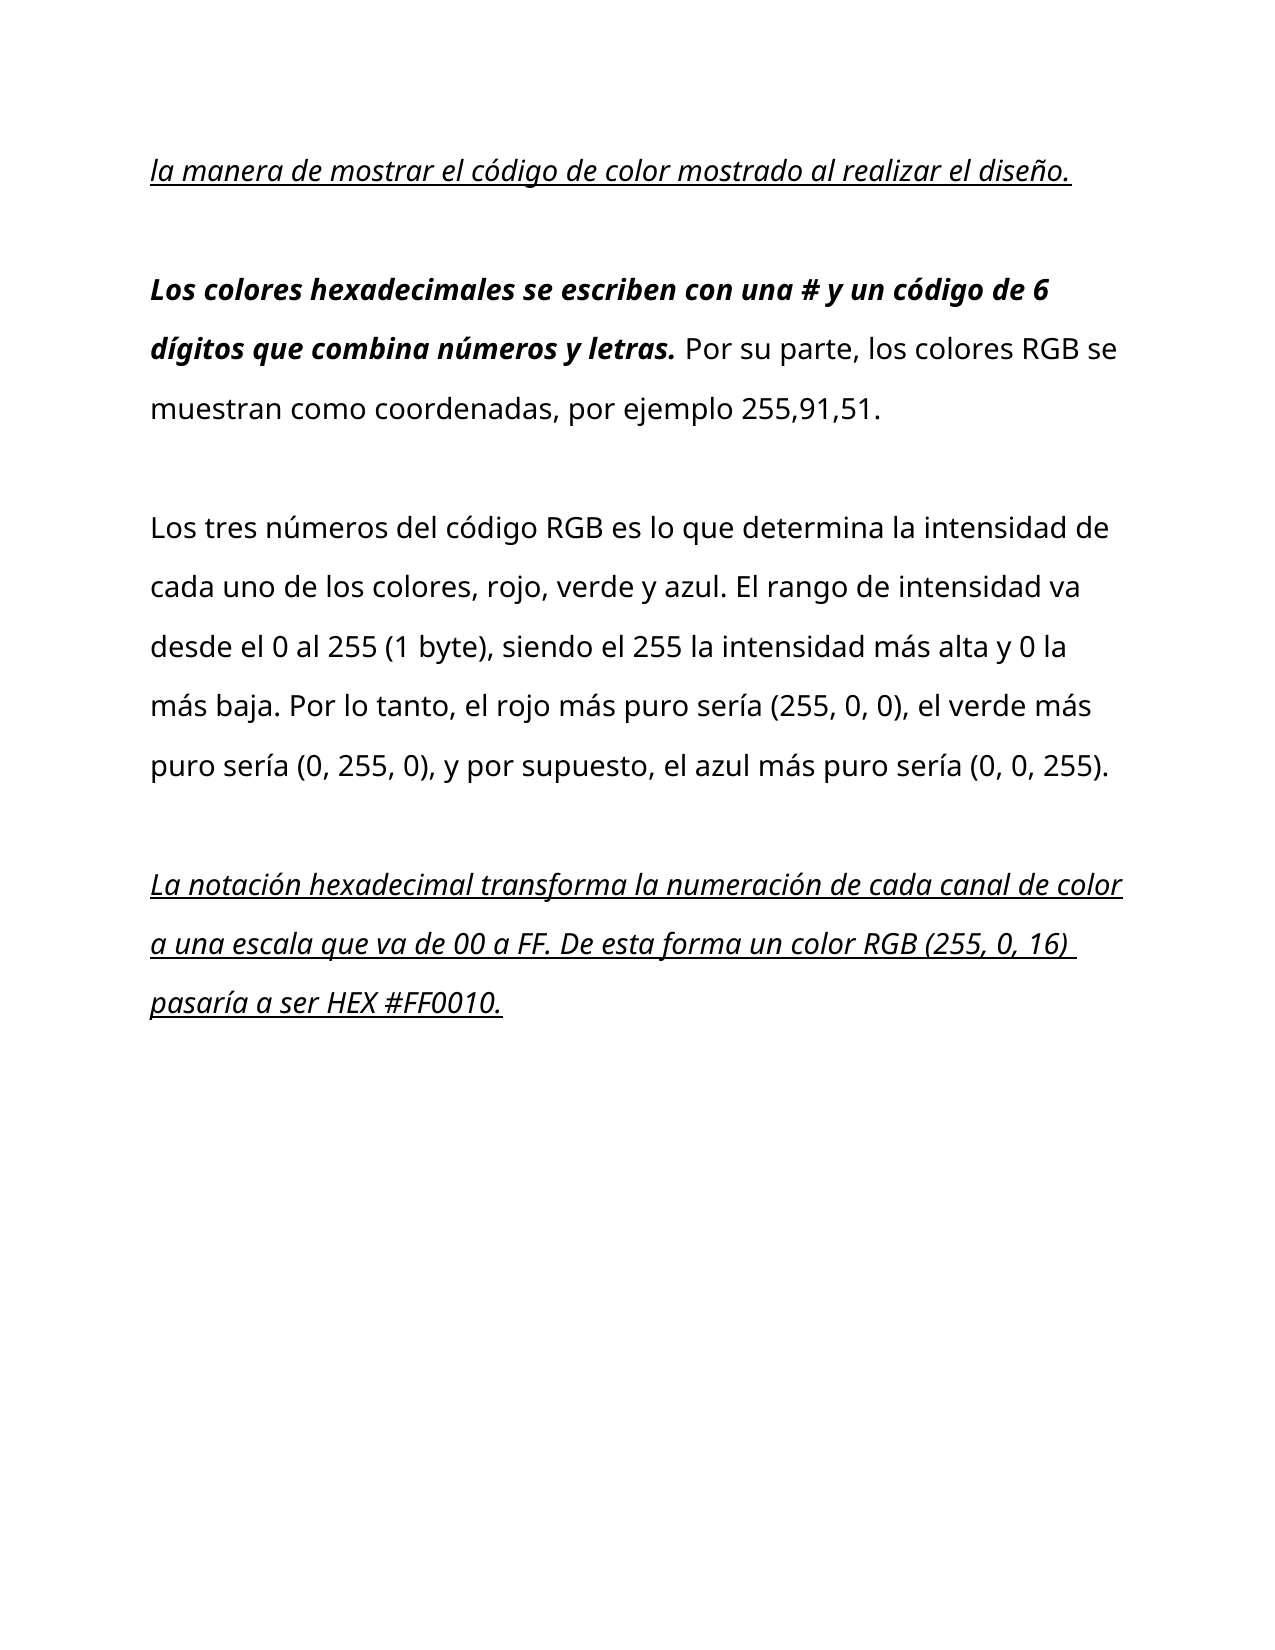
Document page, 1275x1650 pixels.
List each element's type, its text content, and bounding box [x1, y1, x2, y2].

text Los colores hexadecimales se escriben con una # y un código de 6 dígitos que combina números y letras. Por su parte, los colores RGB se muestran como coordenadas, por ejemplo 255,91,51. [150, 269, 1125, 428]
text La notación hexadecimal transforma la numeración de cada canal de color a una escala que va de 00 a FF. De esta forma un color RGB (255, 0, 16) pasaría a ser HEX #FF0010. [150, 864, 1125, 1022]
text la manera de mostrar el código de color mostrado al realizar el diseño. [150, 150, 1125, 190]
text Los tres números del código RGB es lo que determina la intensidad de cada uno de los colores, rojo, verde y azul. El rango de intensidad va desde el 0 al 255 (1 byte), siendo el 255 la intensidad más alta y 0 la más baja. Por lo tanto, el rojo más puro sería (255, 0, 0), el verde más puro sería (0, 255, 0), y por supuesto, el azul más puro sería (0, 0, 255). [150, 507, 1125, 784]
